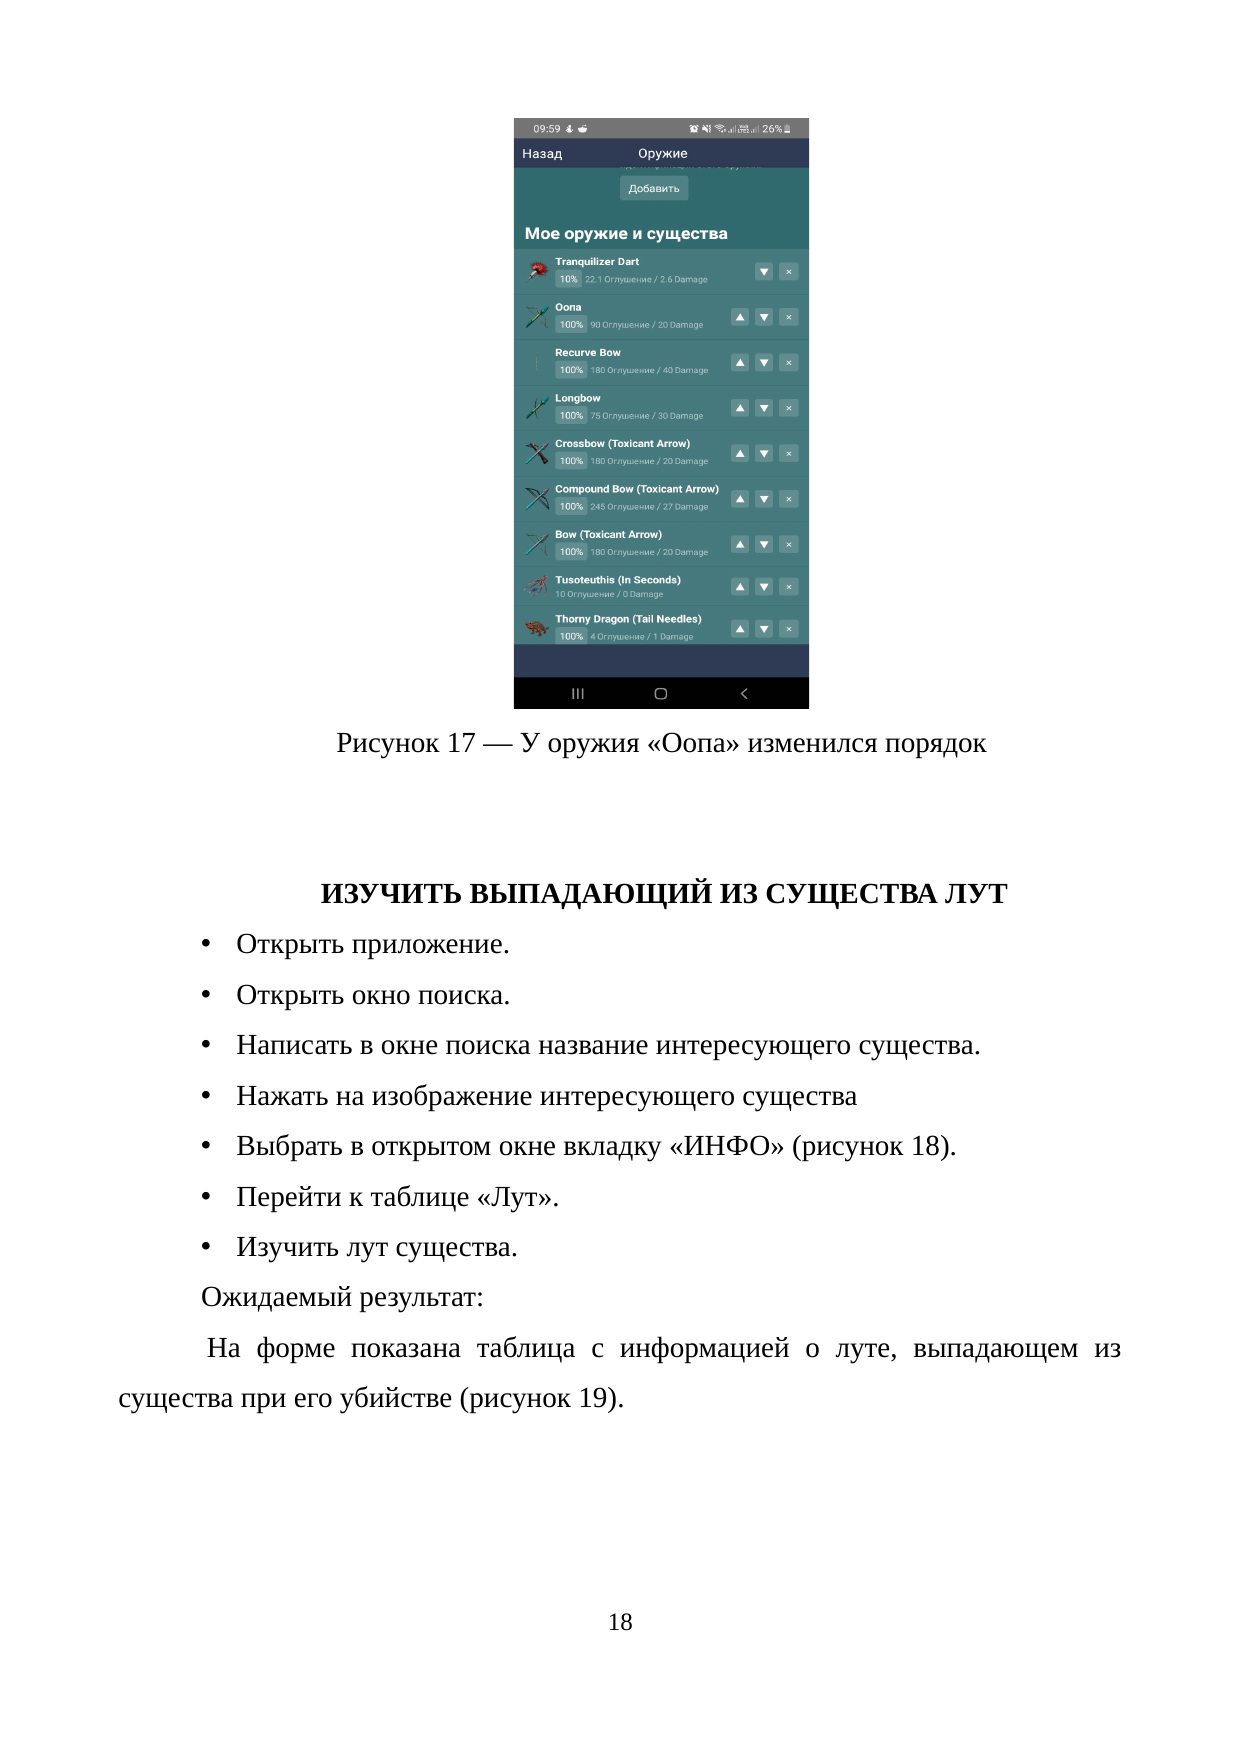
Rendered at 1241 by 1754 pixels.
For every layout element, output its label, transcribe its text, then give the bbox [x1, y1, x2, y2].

list На форме показана таблица с информацией о луте, выпадающем из существа при его убийстве (рисунок 19). [118, 1330, 1122, 1414]
list Ожидаемый результат: [201, 1279, 1122, 1313]
list Нажать на изображение интересующего существа [201, 1078, 1122, 1112]
list Перейти к таблице «Лут». [201, 1179, 1122, 1212]
list Рисунок 17 — У оружия «Оопа» изменился порядок [201, 725, 1122, 759]
list Открыть приложение. [201, 927, 1122, 960]
list Выбрать в открытом окне вкладку «ИНФО» (рисунок 18). [201, 1128, 1122, 1162]
list ИЗУЧИТЬ ВЫПАДАЮЩИЙ ИЗ СУЩЕСТВА ЛУТ [118, 876, 1122, 910]
picture [513, 118, 810, 709]
list Открыть окно поиска. [201, 977, 1122, 1011]
list Изучить лут существа. [201, 1229, 1122, 1263]
list Написать в окне поиска название интересующего существа. [201, 1027, 1122, 1061]
